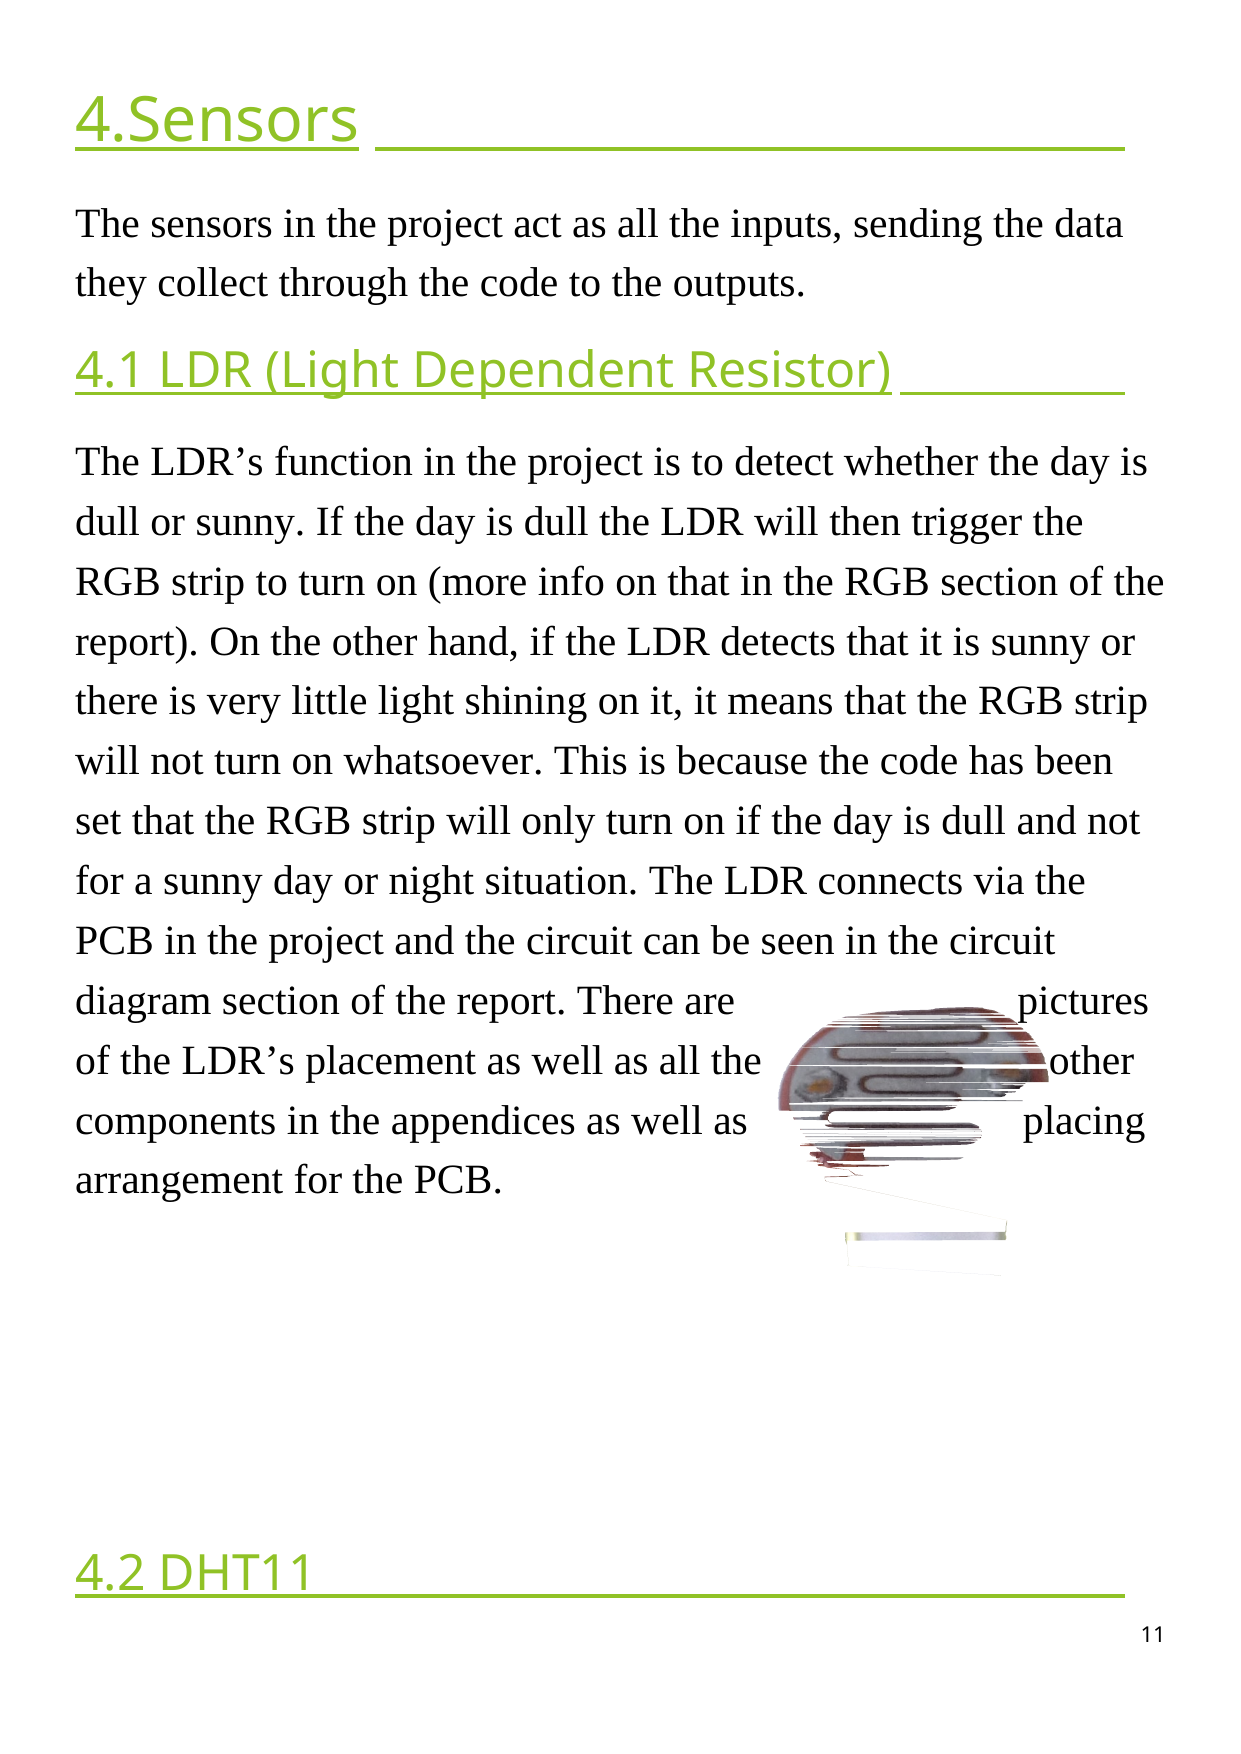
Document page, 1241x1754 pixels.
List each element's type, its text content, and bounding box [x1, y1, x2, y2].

text 4.Sensors [75, 75, 1165, 160]
text The sensors in the project act as all the inputs, sending the data they collect through the code to the outputs. [75, 198, 1165, 306]
text The LDR’s function in the project is to detect whether the day is dull or sunny. If the day is dull the LDR will then trigger the RGB strip to turn on (more info on that in the RGB section of the report). On the other hand, if the LDR detects that it is sunny or there is very little light shining on it, it means that the RGB strip will not turn on whatsoever. This is because the code has been set that the RGB strip will only turn on if the day is dull and not for a sunny day or night situation. The LDR connects via the PCB in the project and the circuit can be seen in the circuit diagram section of the report. There are pictures of the LDR’s placement as well as all the other components in the appendices as well as placing arrangement for the PCB. [75, 436, 1165, 1203]
text 4.1 LDR (Light Dependent Resistor) [75, 334, 1165, 403]
text 4.2 DHT11 [75, 1537, 1165, 1605]
